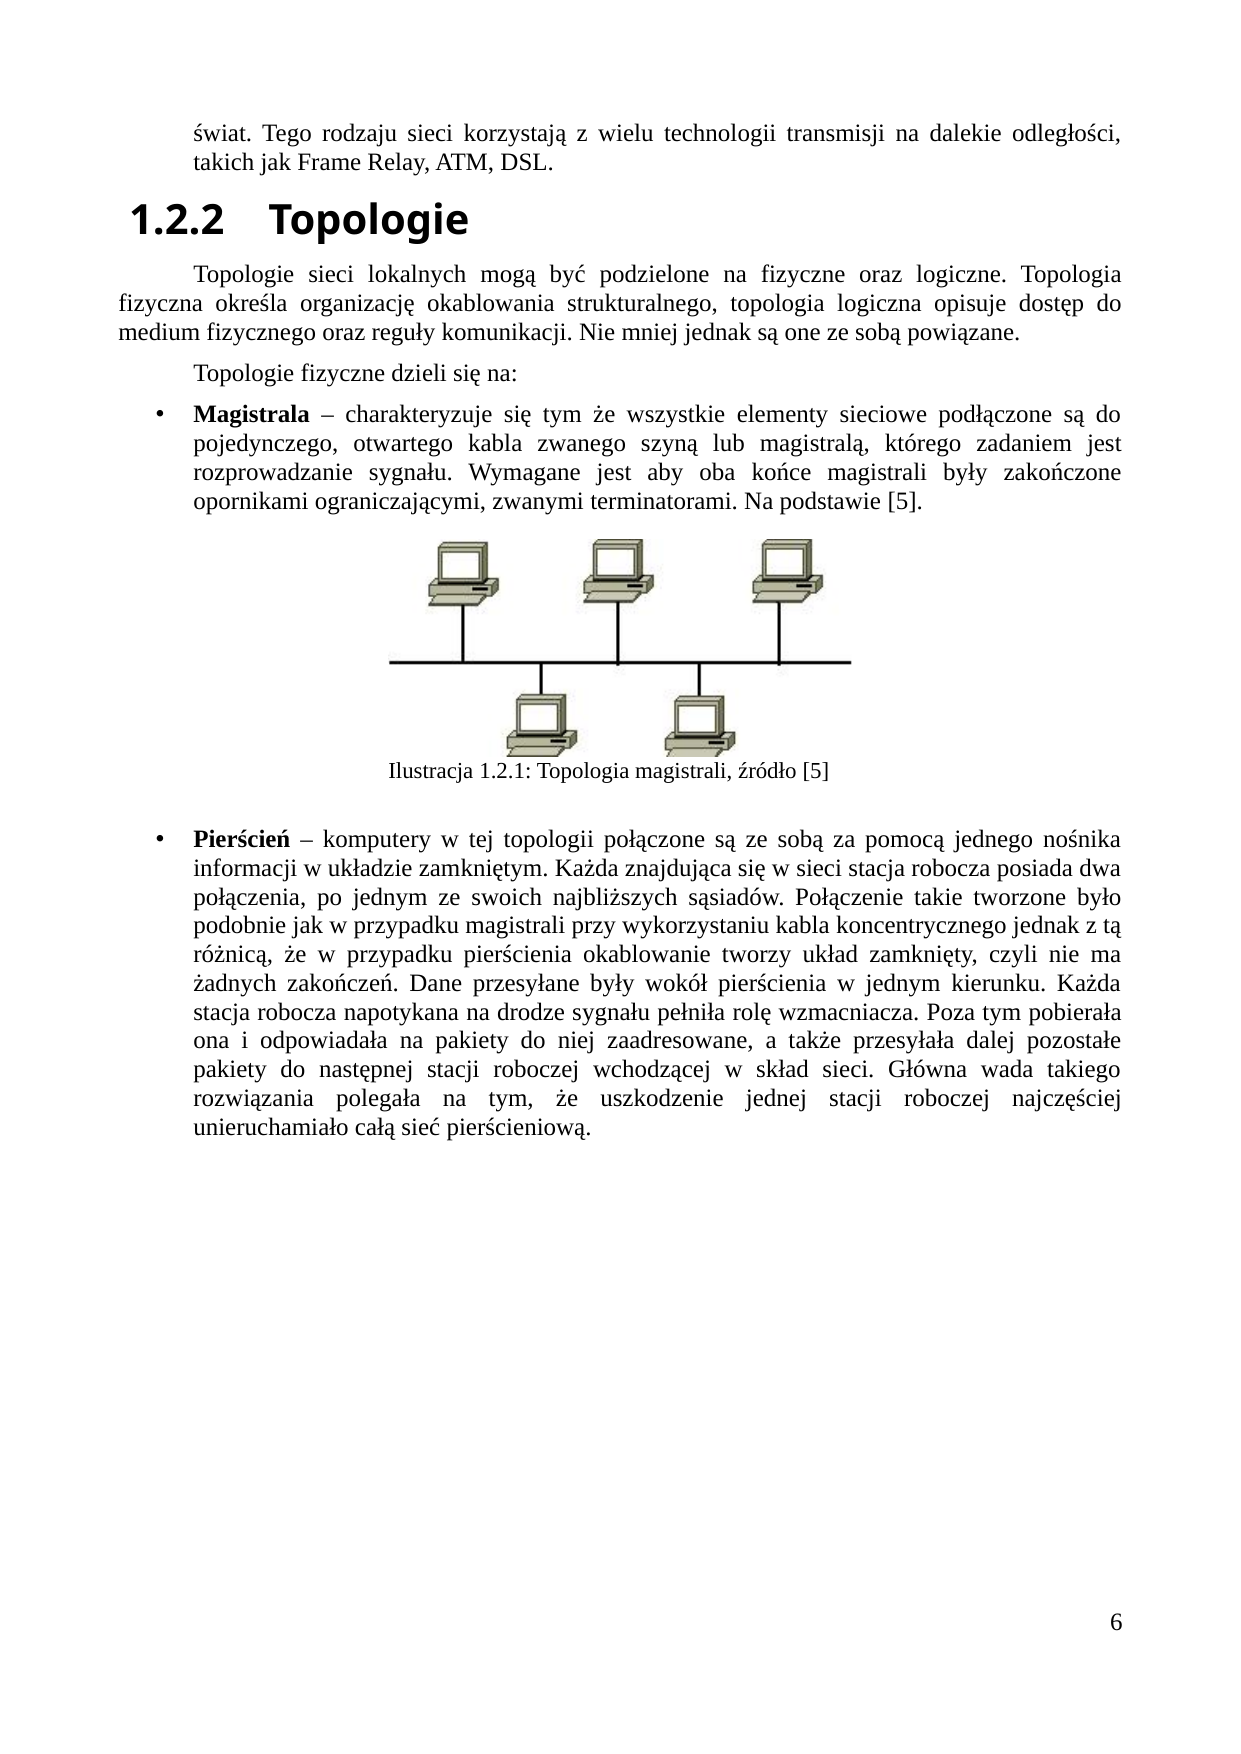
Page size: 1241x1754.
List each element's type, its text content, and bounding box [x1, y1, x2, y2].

text Topologie fizyczne dzieli się na: [118, 358, 1122, 387]
list świat. Tego rodzaju sieci korzystają z wielu technologii transmisji na dalekie odległości, takich jak Frame Relay, ATM, DSL. [156, 118, 1122, 176]
list Pierścień – komputery w tej topologii połączone są ze sobą za pomocą jednego nośnika informacji w układzie zamkniętym. Każda znajdująca się w sieci stacja robocza posiada dwa połączenia, po jednym ze swoich najbliższych sąsiadów. Połączenie takie tworzone było podobnie jak w przypadku magistrali przy wykorzystaniu kabla koncentrycznego jednak z tą różnicą, że w przypadku pierścienia okablowanie tworzy układ zamknięty, czyli nie ma żadnych zakończeń. Dane przesyłane były wokół pierścienia w jednym kierunku. Każda stacja robocza napotykana na drodze sygnału pełniła rolę wzmacniacza. Poza tym pobierała ona i odpowiadała na pakiety do niej zaadresowane, a także przesyłała dalej pozostałe pakiety do następnej stacji roboczej wchodzącej w skład sieci. Główna wada takiego rozwiązania polegała na tym, że uszkodzenie jednej stacji roboczej najczęściej unieruchamiało całą sieć pierścieniową. [156, 824, 1122, 1141]
subtitle Topologie [118, 190, 1122, 247]
picture [388, 539, 853, 757]
text Topologie sieci lokalnych mogą być podzielone na fizyczne oraz logiczne. Topologia fizyczna określa organizację okablowania strukturalnego, topologia logiczna opisuje dostęp do medium fizycznego oraz reguły komunikacji. Nie mniej jednak są one ze sobą powiązane. [118, 259, 1122, 346]
list Ilustracja 1.2.1: Topologia magistrali, źródło [5] [388, 757, 852, 783]
list Magistrala – charakteryzuje się tym że wszystkie elementy sieciowe podłączone są do pojedynczego, otwartego kabla zwanego szyną lub magistralą, którego zadaniem jest rozprowadzanie sygnału. Wymagane jest aby oba końce magistrali były zakończone opornikami ograniczającymi, zwanymi terminatorami. Na podstawie [5]. [156, 399, 1122, 514]
